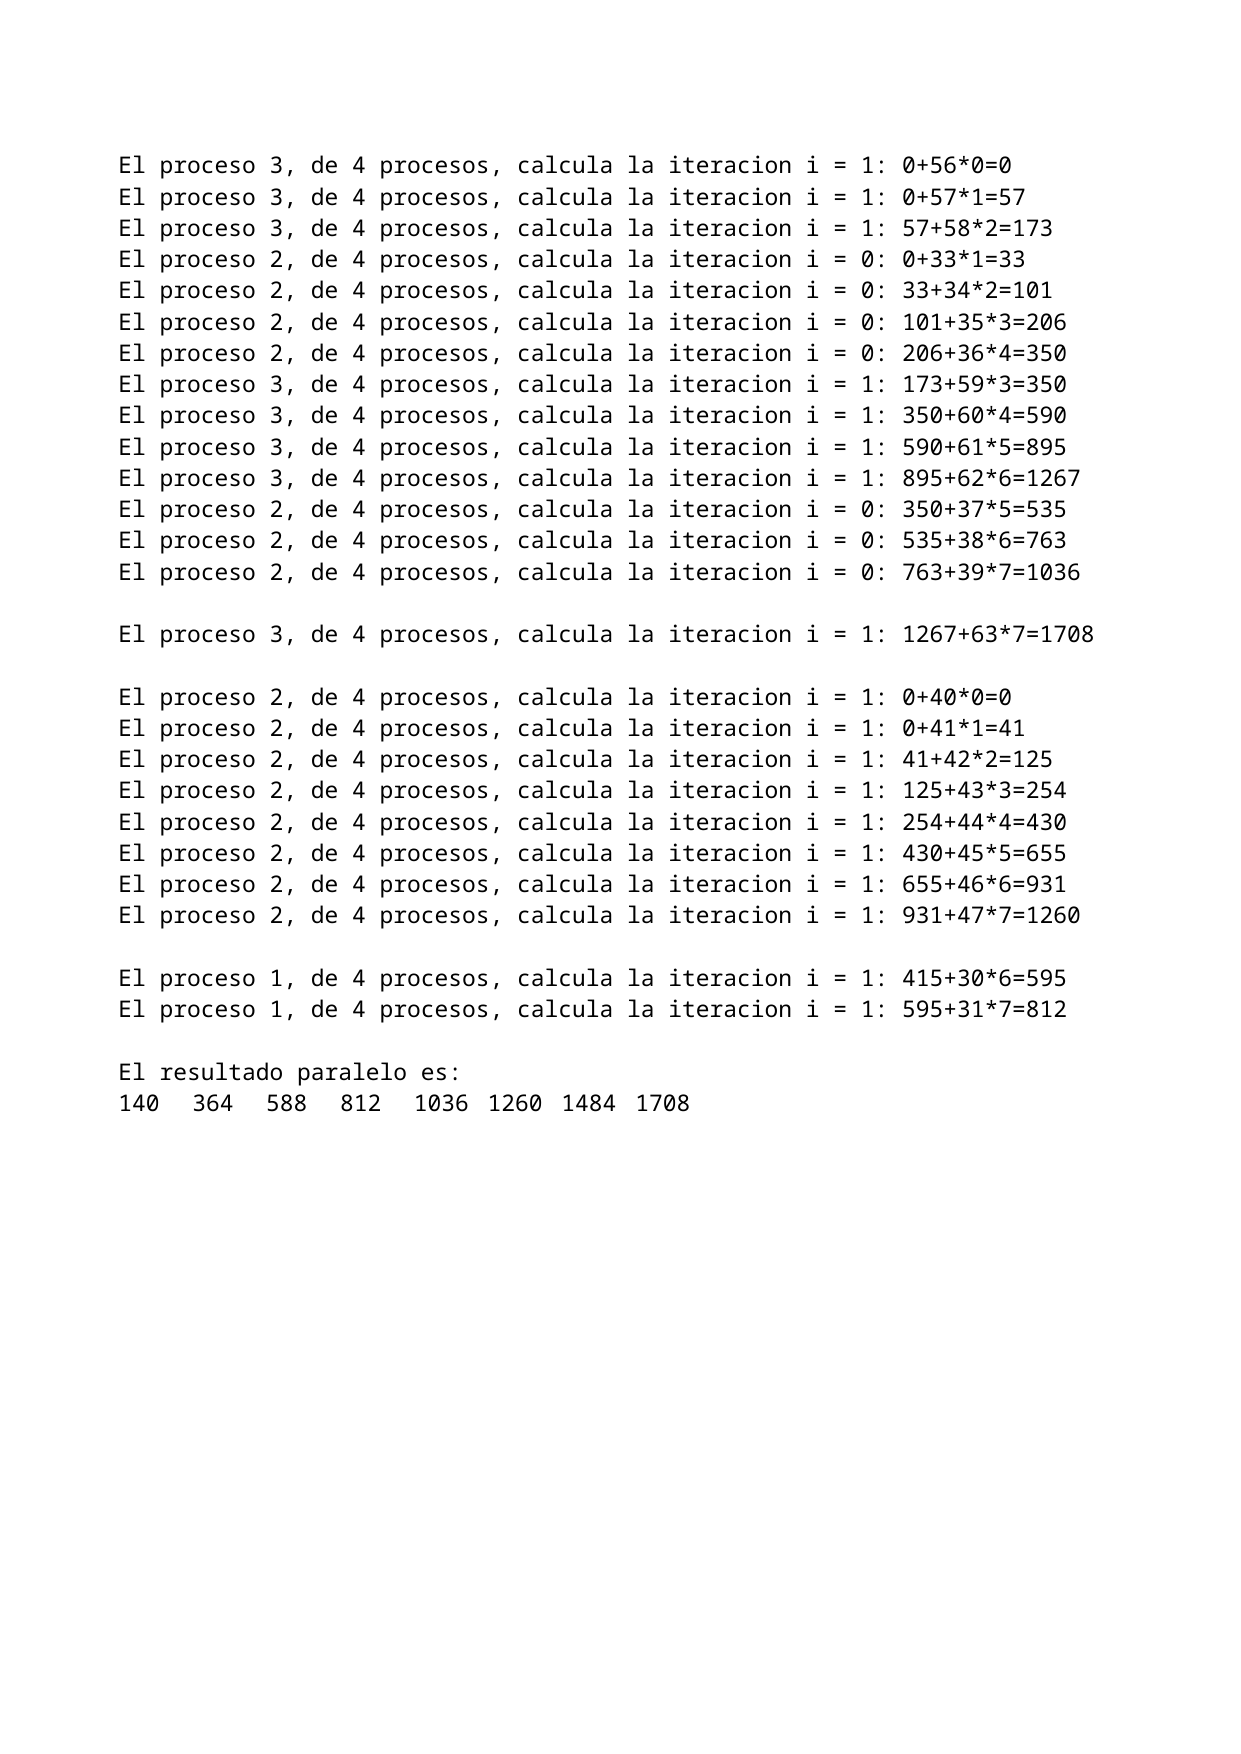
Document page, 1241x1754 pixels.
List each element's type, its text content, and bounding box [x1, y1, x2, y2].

text El proceso 2, de 4 procesos, calcula la iteracion i = 0: 535+38*6=763 [118, 524, 1122, 556]
text El proceso 2, de 4 procesos, calcula la iteracion i = 0: 206+36*4=350 [118, 337, 1122, 368]
text El proceso 3, de 4 procesos, calcula la iteracion i = 1: 350+60*4=590 [118, 399, 1122, 431]
text El proceso 3, de 4 procesos, calcula la iteracion i = 1: 895+62*6=1267 [118, 462, 1122, 493]
text El proceso 2, de 4 procesos, calcula la iteracion i = 1: 41+42*2=125 [118, 743, 1122, 774]
text El proceso 3, de 4 procesos, calcula la iteracion i = 1: 590+61*5=895 [118, 431, 1122, 462]
text El proceso 2, de 4 procesos, calcula la iteracion i = 0: 763+39*7=1036 [118, 556, 1122, 587]
text El proceso 3, de 4 procesos, calcula la iteracion i = 1: 173+59*3=350 [118, 368, 1122, 399]
text 140 364 588 812 1036 1260 1484 1708 [118, 1087, 1122, 1118]
text El proceso 2, de 4 procesos, calcula la iteracion i = 0: 0+33*1=33 [118, 243, 1122, 274]
text El proceso 1, de 4 procesos, calcula la iteracion i = 1: 595+31*7=812 [118, 993, 1122, 1024]
text El proceso 2, de 4 procesos, calcula la iteracion i = 1: 125+43*3=254 [118, 774, 1122, 806]
text El resultado paralelo es: [118, 1056, 1122, 1087]
text El proceso 3, de 4 procesos, calcula la iteracion i = 1: 57+58*2=173 [118, 212, 1122, 243]
text El proceso 2, de 4 procesos, calcula la iteracion i = 1: 655+46*6=931 [118, 868, 1122, 899]
text El proceso 1, de 4 procesos, calcula la iteracion i = 1: 415+30*6=595 [118, 962, 1122, 993]
text El proceso 2, de 4 procesos, calcula la iteracion i = 0: 33+34*2=101 [118, 274, 1122, 306]
text El proceso 2, de 4 procesos, calcula la iteracion i = 1: 0+41*1=41 [118, 712, 1122, 743]
text El proceso 2, de 4 procesos, calcula la iteracion i = 0: 101+35*3=206 [118, 306, 1122, 337]
text El proceso 2, de 4 procesos, calcula la iteracion i = 1: 430+45*5=655 [118, 837, 1122, 868]
text El proceso 3, de 4 procesos, calcula la iteracion i = 1: 1267+63*7=1708 [118, 618, 1122, 649]
text El proceso 2, de 4 procesos, calcula la iteracion i = 1: 0+40*0=0 [118, 681, 1122, 712]
text El proceso 2, de 4 procesos, calcula la iteracion i = 1: 931+47*7=1260 [118, 899, 1122, 931]
text El proceso 2, de 4 procesos, calcula la iteracion i = 0: 350+37*5=535 [118, 493, 1122, 524]
text El proceso 2, de 4 procesos, calcula la iteracion i = 1: 254+44*4=430 [118, 806, 1122, 837]
text El proceso 3, de 4 procesos, calcula la iteracion i = 1: 0+56*0=0 [118, 149, 1122, 181]
text El proceso 3, de 4 procesos, calcula la iteracion i = 1: 0+57*1=57 [118, 181, 1122, 212]
